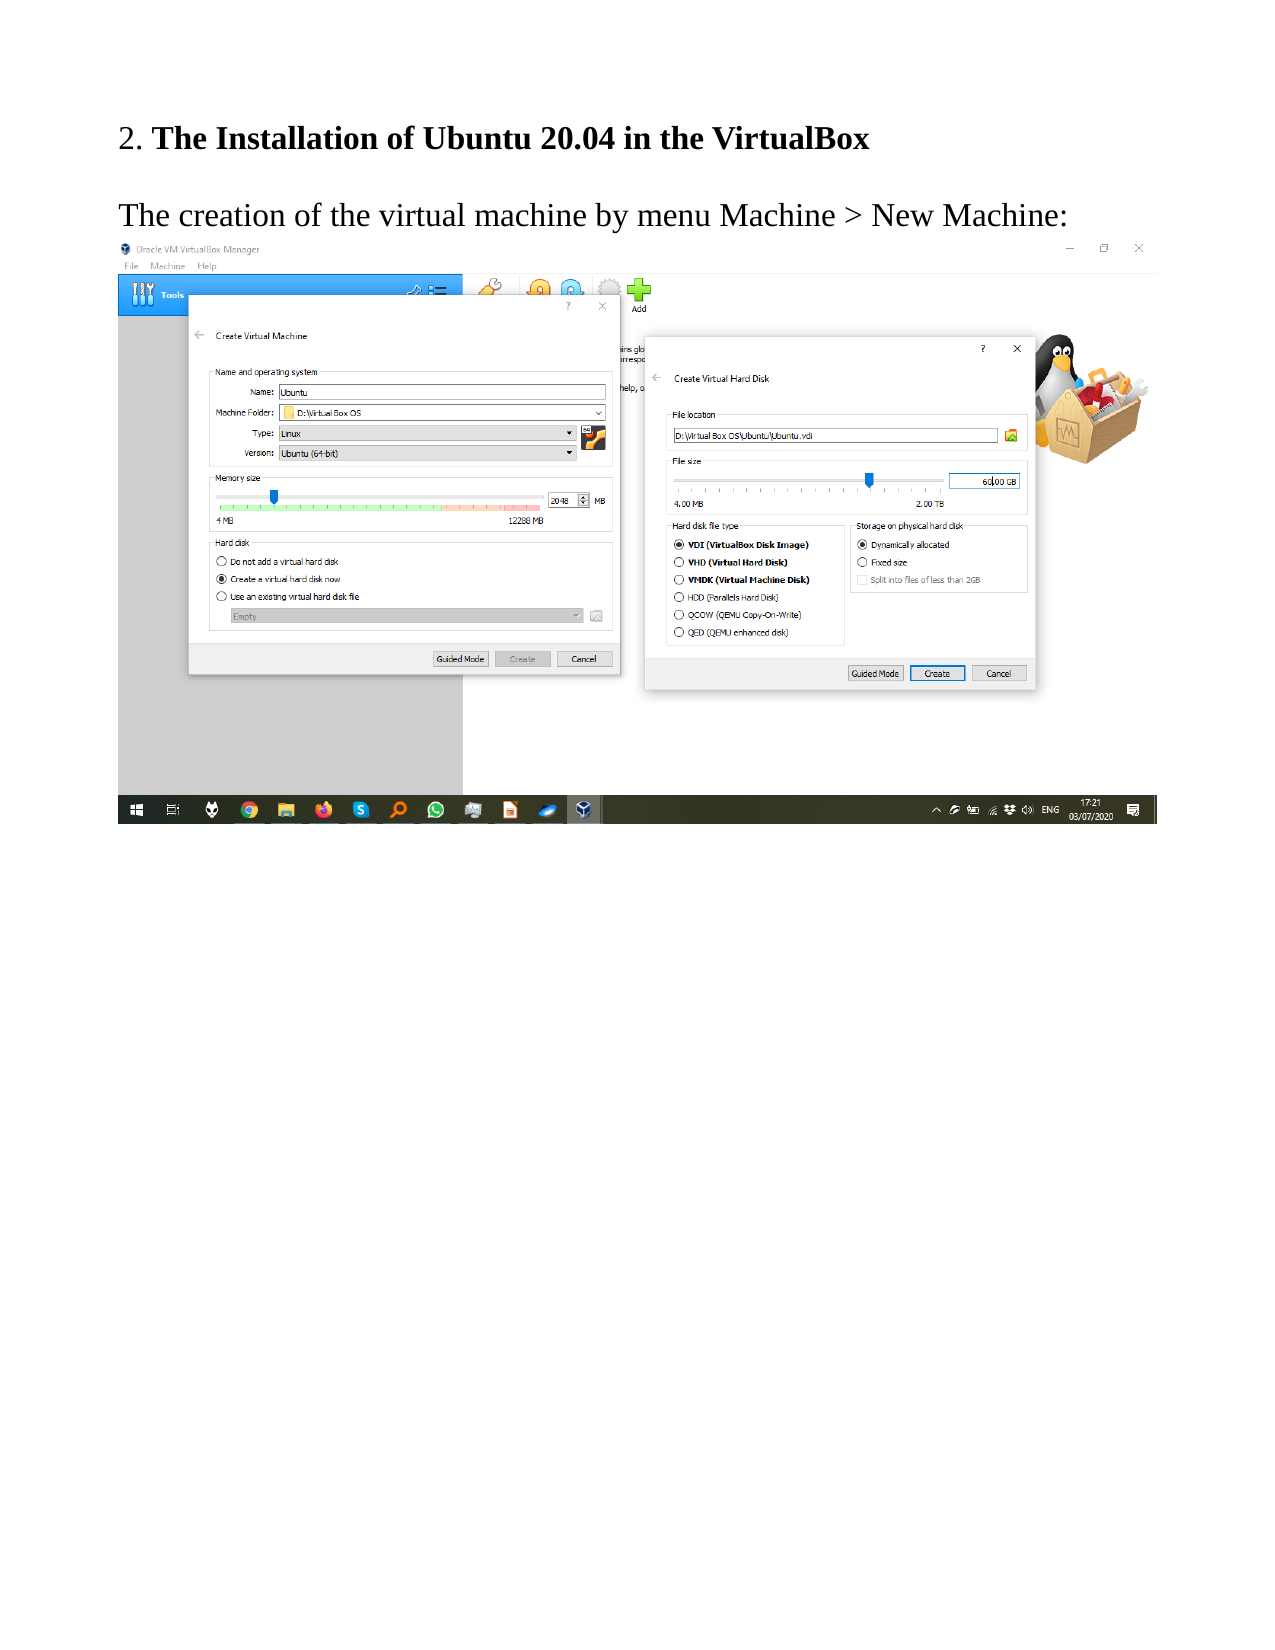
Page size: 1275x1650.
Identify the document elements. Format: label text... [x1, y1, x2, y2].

picture [118, 240, 1157, 824]
text 2. The Installation of Ubuntu 20.04 in the VirtualBox [118, 118, 1157, 156]
text The creation of the virtual machine by menu Machine > New Machine: [118, 195, 1157, 233]
